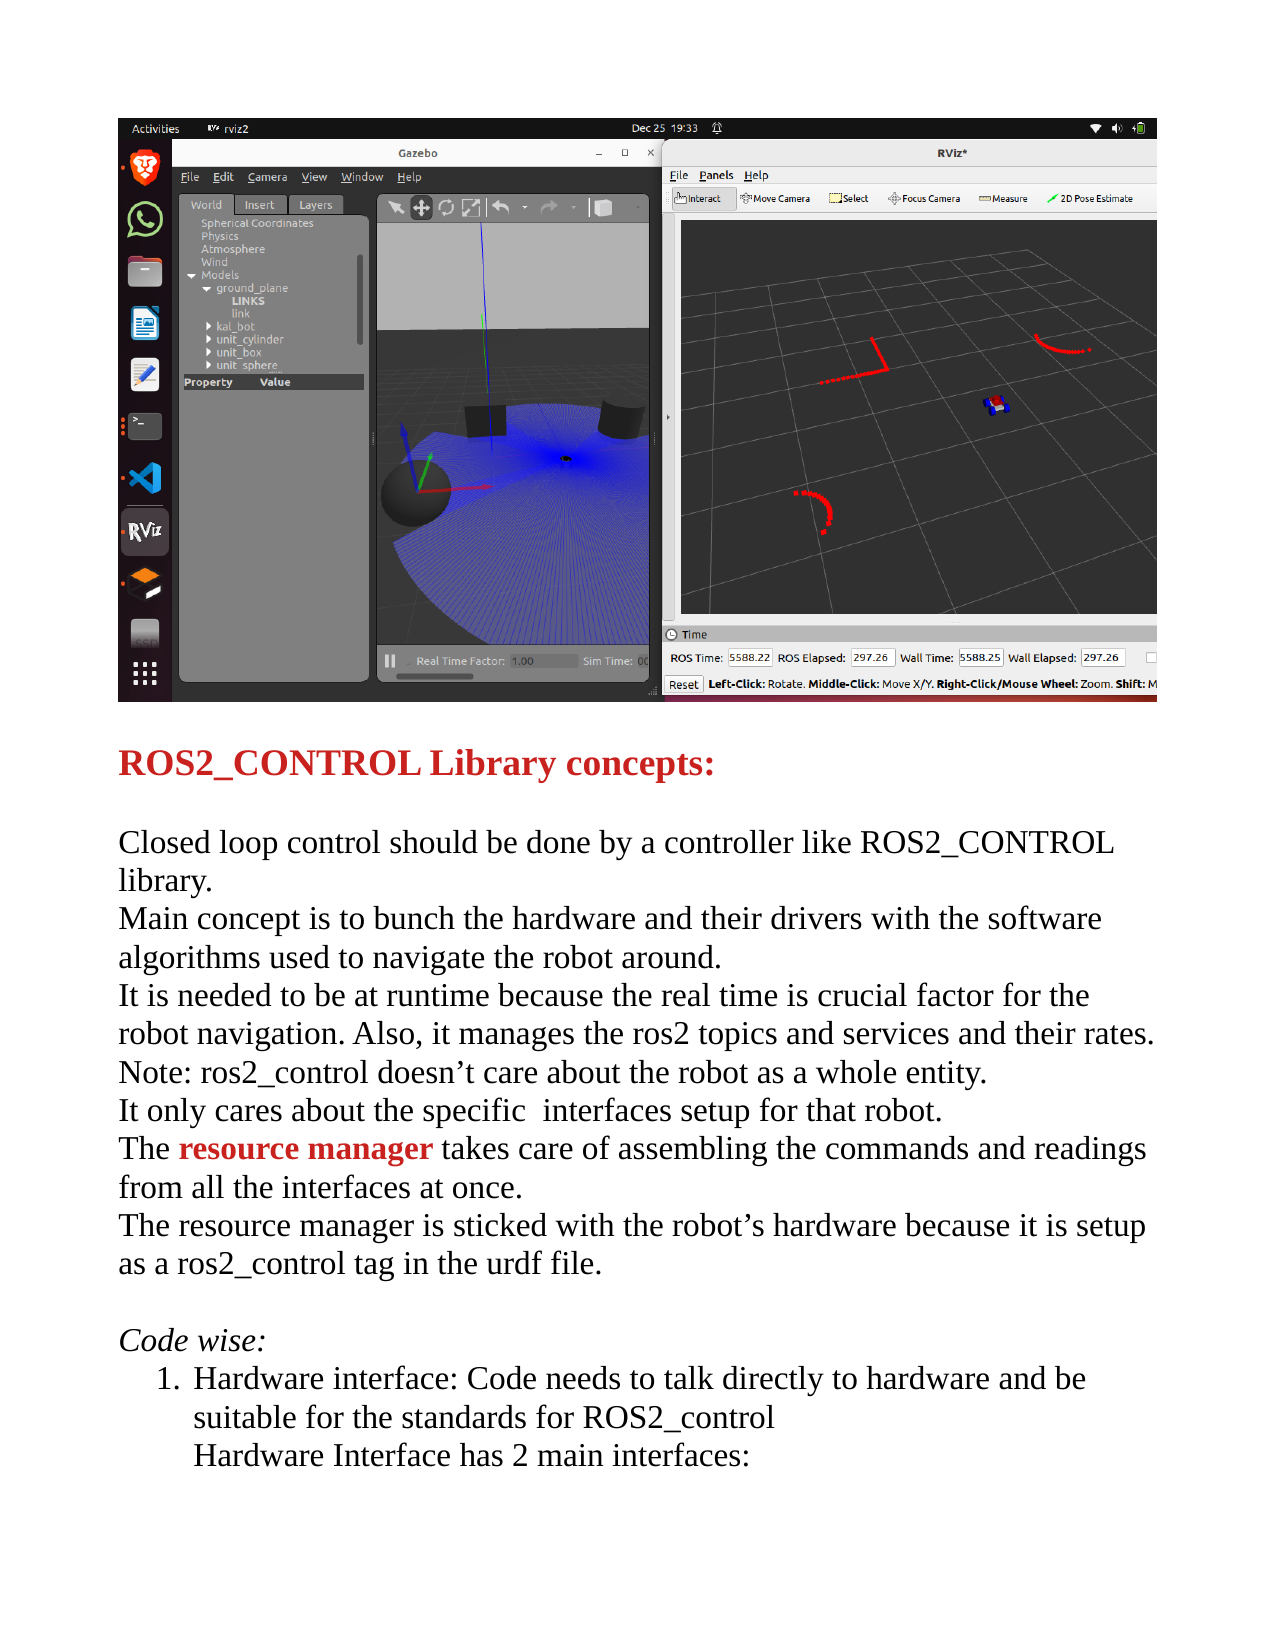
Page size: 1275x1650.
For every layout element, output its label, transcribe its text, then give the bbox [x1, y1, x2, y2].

list Hardware Interface has 2 main interfaces: [156, 1435, 1157, 1473]
picture [118, 118, 1157, 702]
text Main concept is to bunch the hardware and their drivers with the software algorithms used to navigate the robot around. [118, 898, 1157, 975]
text ROS2_CONTROL Library concepts: [118, 740, 1157, 783]
text It is needed to be at runtime because the real time is crucial factor for the robot navigation. Also, it manages the ros2 topics and services and their rates. [118, 975, 1157, 1052]
text The resource manager is sticked with the robot’s hardware because it is setup as a ros2_control tag in the urdf file. [118, 1205, 1157, 1282]
text Note: ros2_control doesn’t care about the robot as a whole entity. [118, 1052, 1157, 1090]
text Code wise: [118, 1320, 1157, 1358]
text The resource manager takes care of assembling the commands and readings from all the interfaces at once. [118, 1128, 1157, 1205]
list Hardware interface: Code needs to talk directly to hardware and be suitable for the standards for ROS2_control [156, 1358, 1157, 1435]
text It only cares about the specific interfaces setup for that robot. [118, 1090, 1157, 1128]
text Closed loop control should be done by a controller like ROS2_CONTROL library. [118, 822, 1157, 898]
